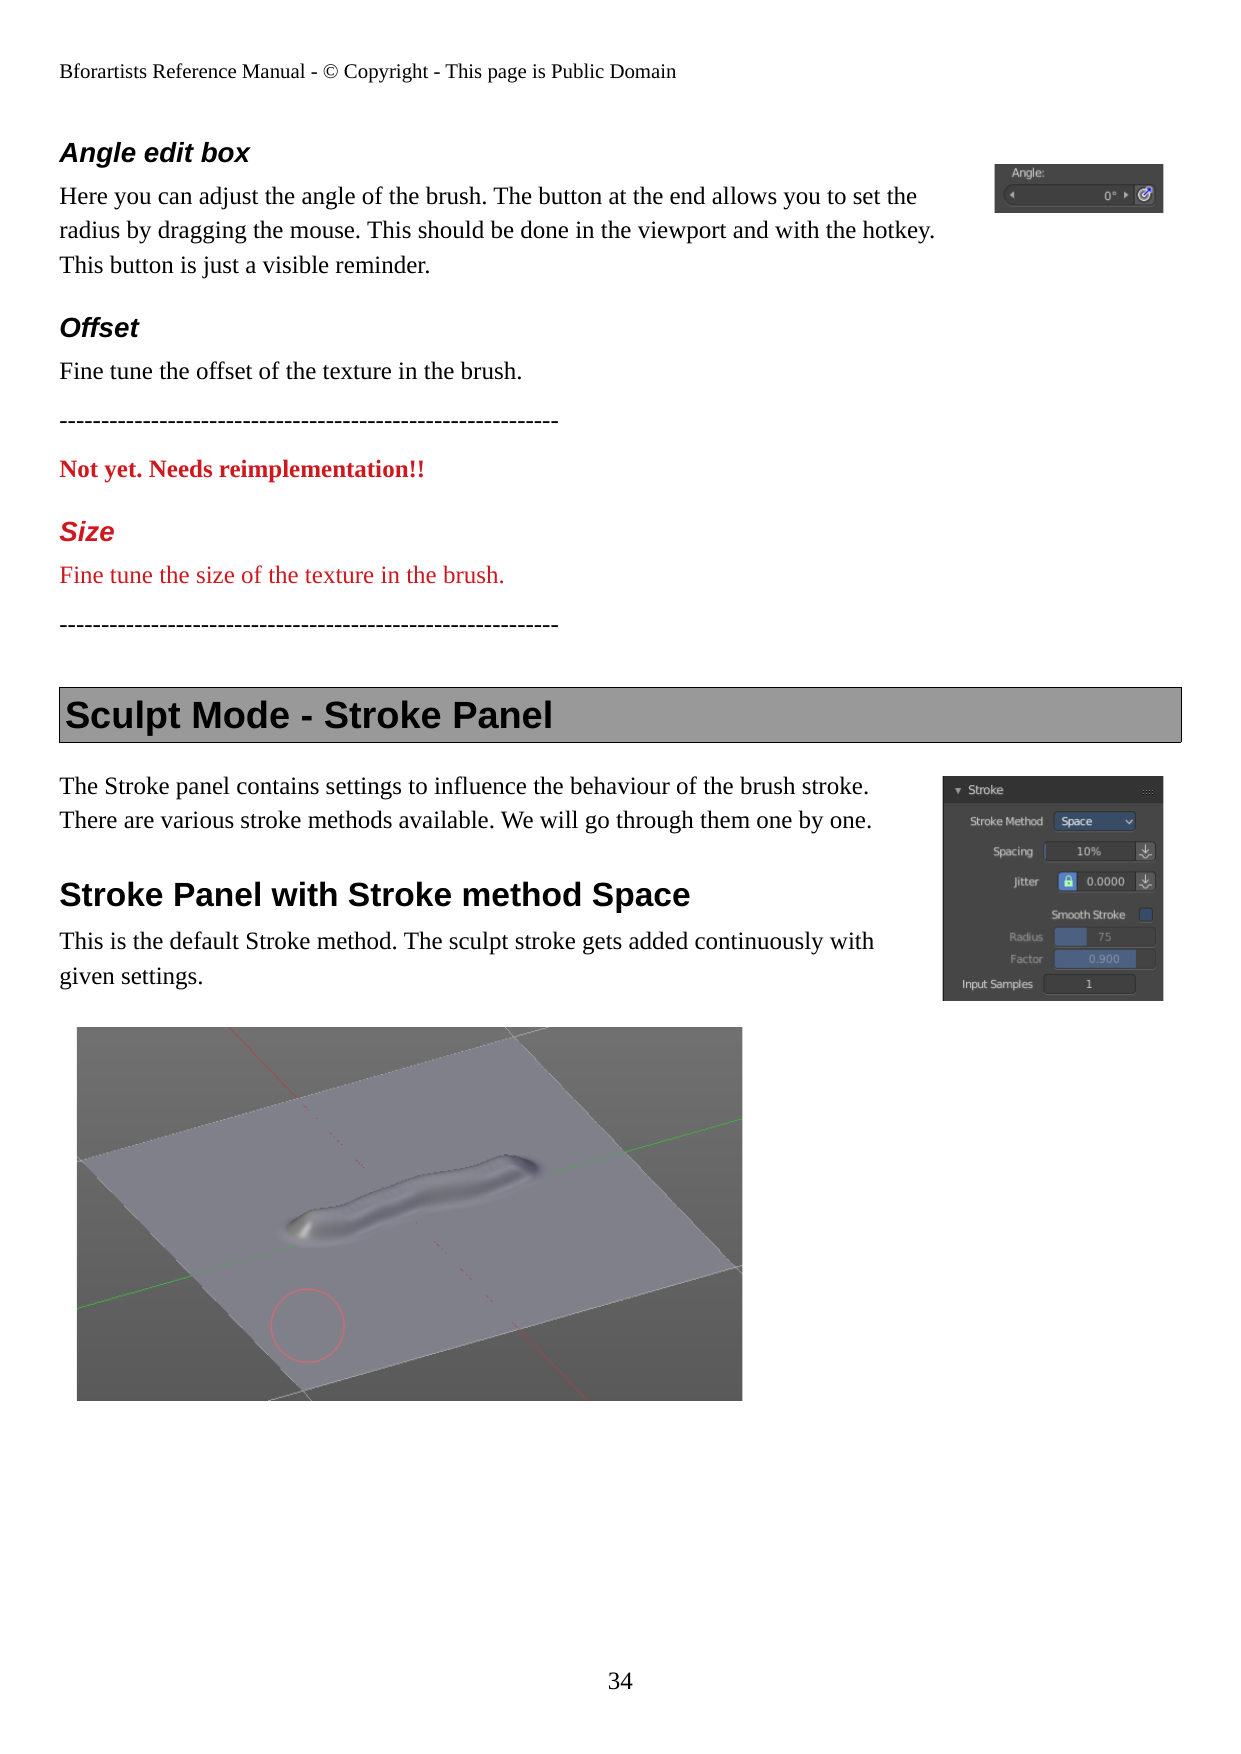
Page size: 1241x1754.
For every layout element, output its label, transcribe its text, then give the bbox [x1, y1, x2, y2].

picture [76, 1027, 743, 1401]
text This is the default Stroke method. The sculpt stroke gets added continuously with given settings. [59, 926, 942, 990]
subtitle Angle edit box [59, 137, 1181, 168]
subtitle Offset [59, 312, 1181, 343]
text Here you can adjust the angle of the brush. The button at the end allows you to set the radius by dragging the mouse. This should be done in the viewport and with the hotkey. This button is just a visible reminder. [59, 181, 1181, 279]
text ------------------------------------------------------------ [59, 405, 1181, 434]
picture [994, 164, 1164, 213]
text The Stroke panel contains settings to influence the behaviour of the brush stroke. There are various stroke methods available. We will go through them one by one. [59, 771, 1181, 834]
subtitle Stroke Panel with Stroke method Space [59, 875, 942, 914]
table_header Sculpt Mode - Stroke Panel [60, 688, 1181, 742]
text Not yet. Needs reimplementation!! [59, 454, 1181, 483]
picture [942, 776, 1164, 1001]
text Fine tune the size of the texture in the brush. [59, 560, 1181, 589]
text Fine tune the offset of the texture in the brush. [59, 356, 1181, 385]
subtitle Size [59, 516, 1181, 547]
text ------------------------------------------------------------ [59, 609, 1181, 638]
